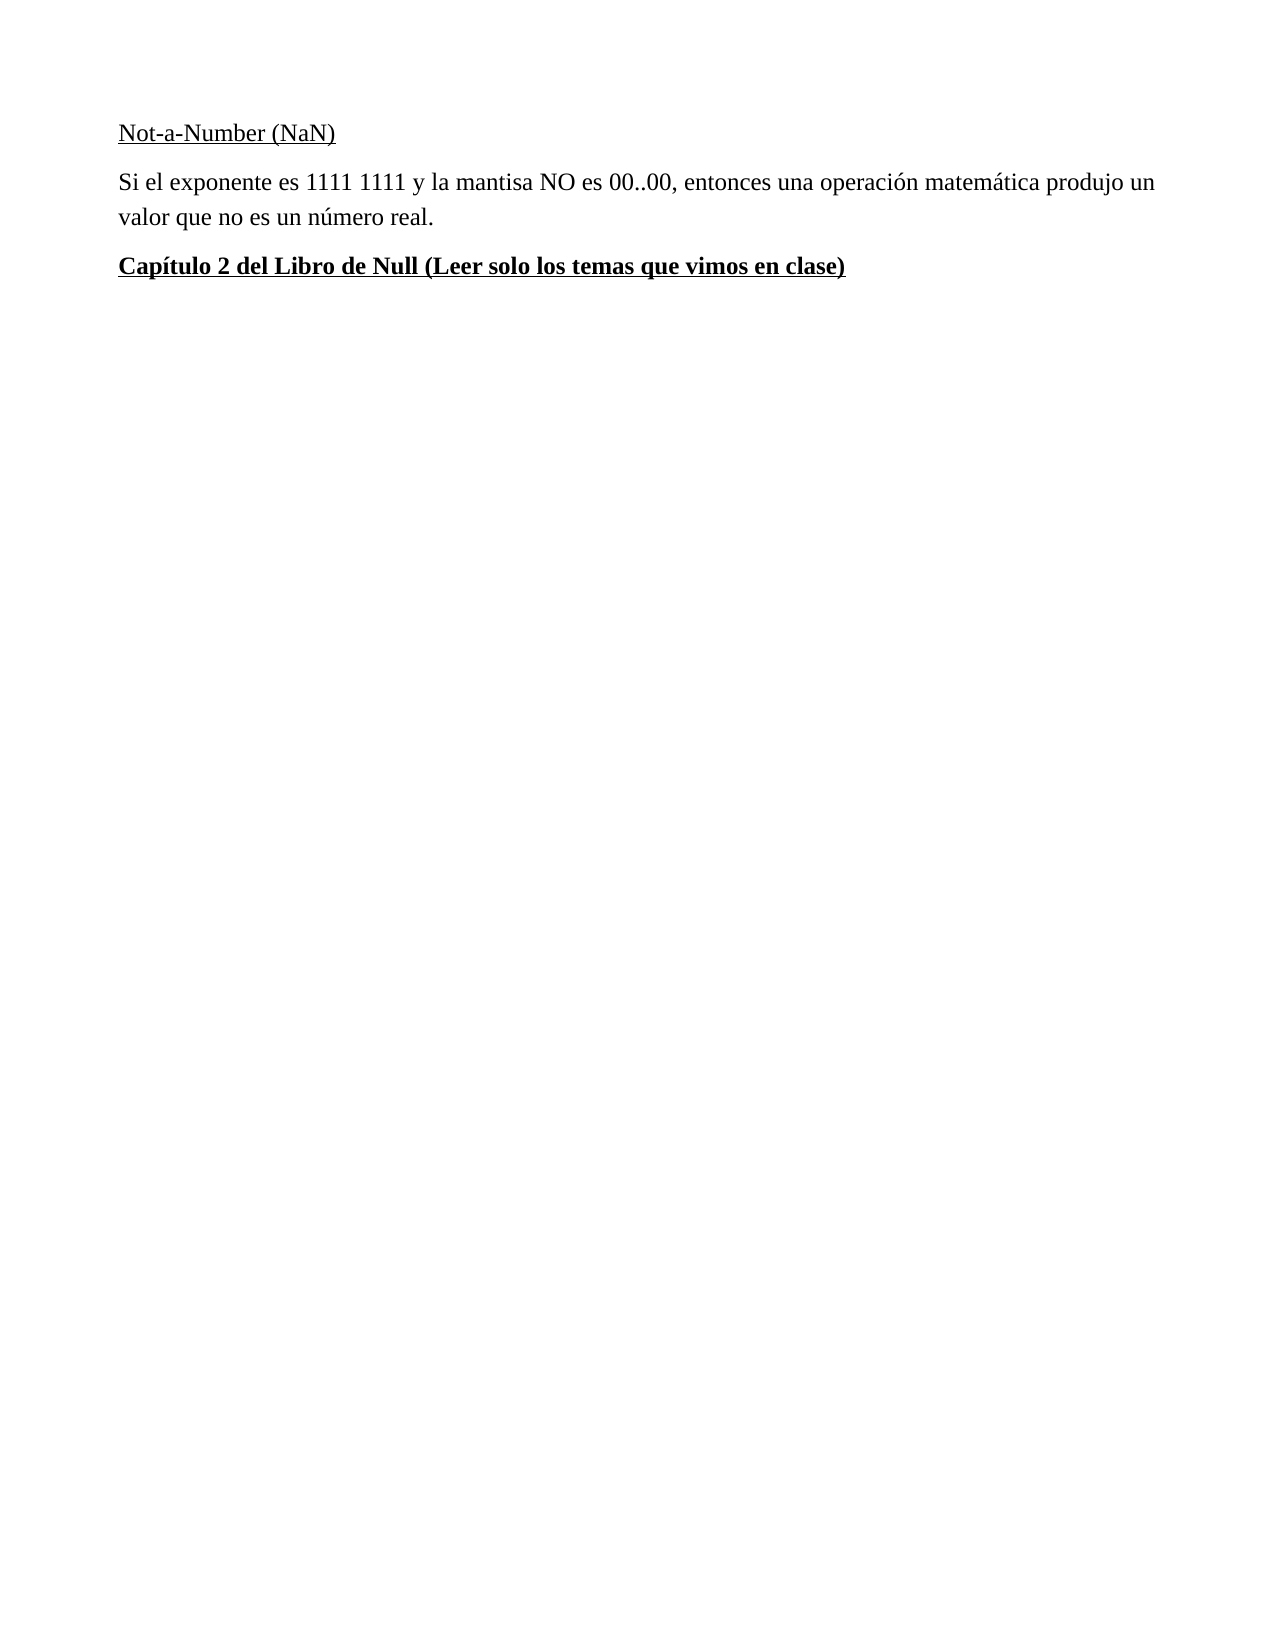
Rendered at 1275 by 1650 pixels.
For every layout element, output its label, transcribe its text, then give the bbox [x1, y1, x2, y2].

text Capítulo 2 del Libro de Null (Leer solo los temas que vimos en clase) [118, 251, 1157, 279]
text Si el exponente es 1111 1111 y la mantisa NO es 00..00, entonces una operación matemática produjo un valor que no es un número real. [118, 167, 1157, 230]
text Not-a-Number (NaN) [118, 118, 1157, 147]
